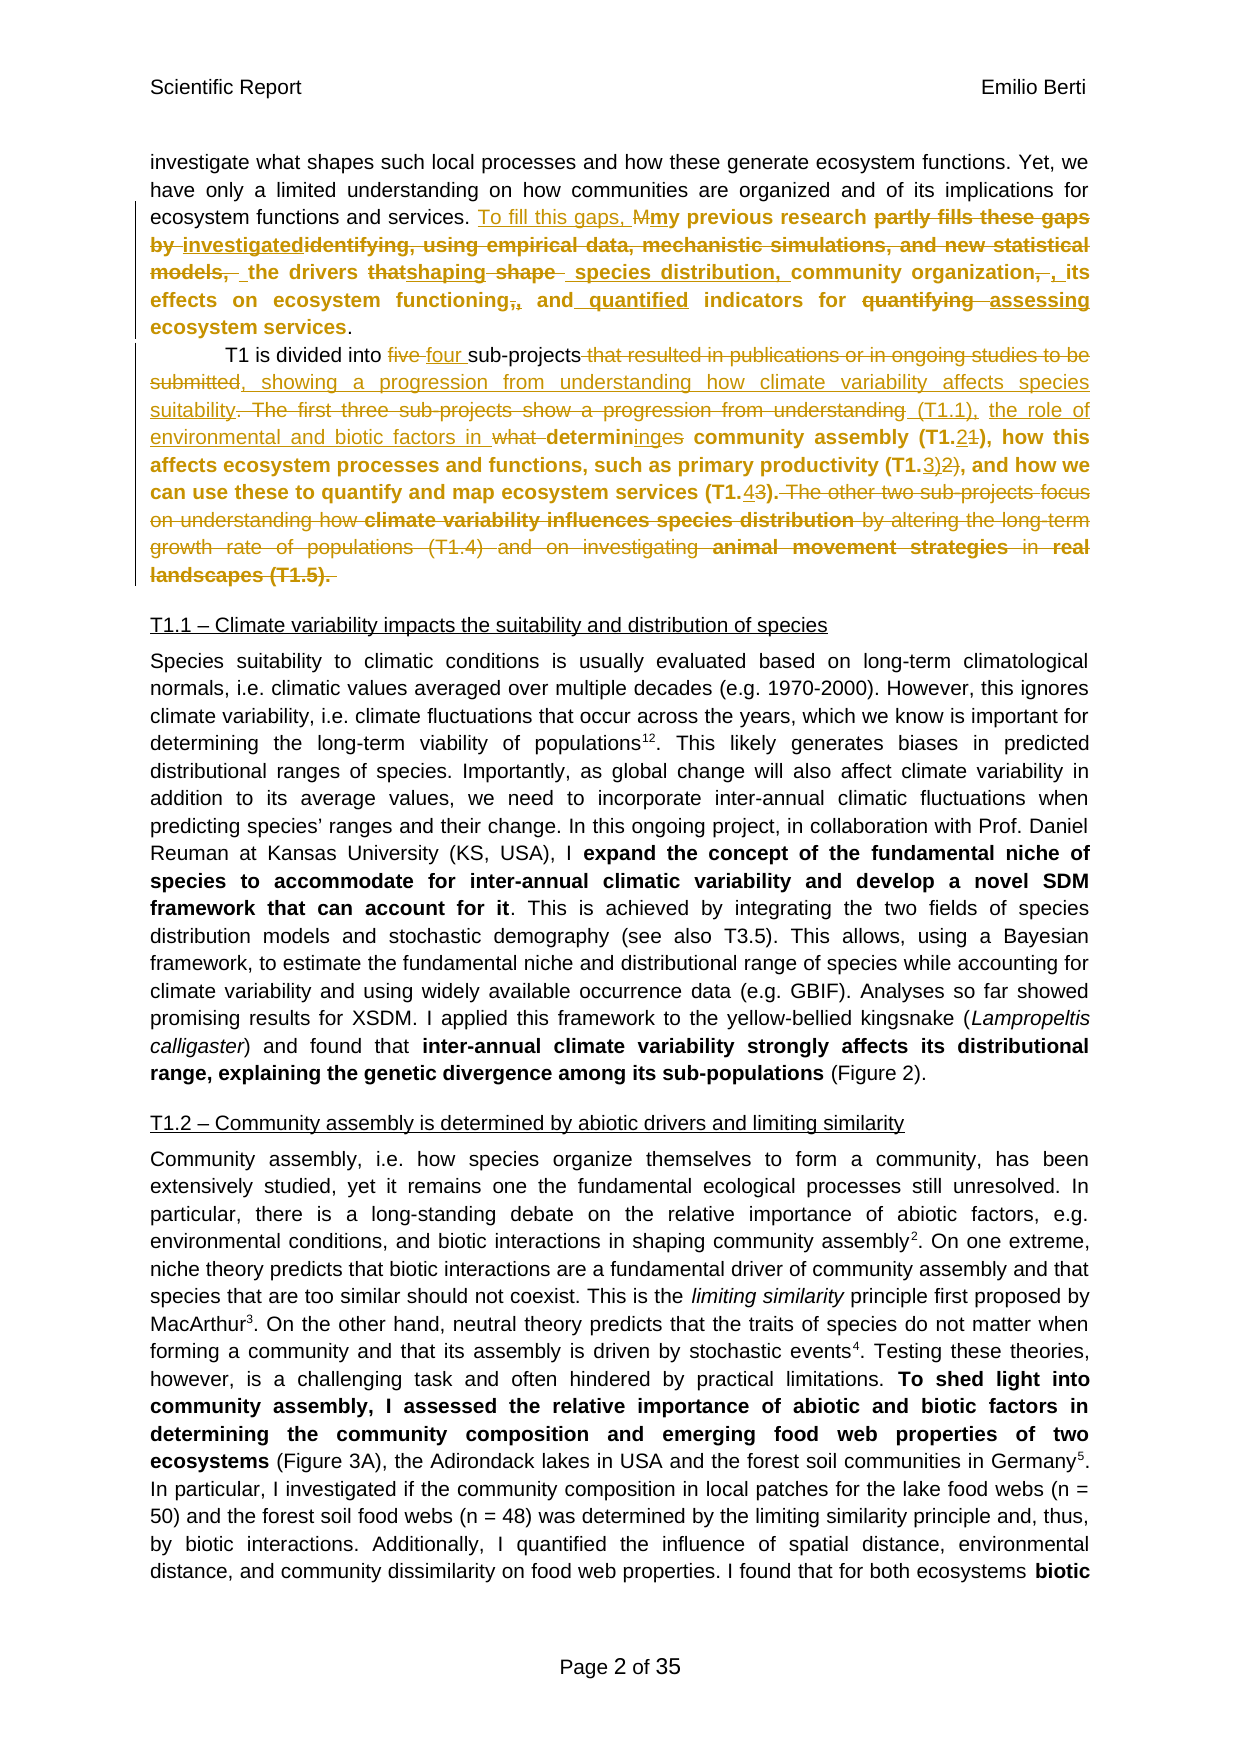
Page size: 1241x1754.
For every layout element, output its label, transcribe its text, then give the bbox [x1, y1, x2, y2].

text Community assembly, i.e. how species organize themselves to form a community, has been extensively studied, yet it remains one the fundamental ecological processes still unresolved. In particular, there is a long-standing debate on the relative importance of abiotic factors, e.g. environmental conditions, and biotic interactions in shaping community assembly2. On one extreme, niche theory predicts that biotic interactions are a fundamental driver of community assembly and that species that are too similar should not coexist. This is the limiting similarity principle first proposed by MacArthur3. On the other hand, neutral theory predicts that the traits of species do not matter when forming a community and that its assembly is driven by stochastic events4. Testing these theories, however, is a challenging task and often hindered by practical limitations. To shed light into community assembly, I assessed the relative importance of abiotic and biotic factors in determining the community composition and emerging food web properties of two ecosystems (Figure 3A), the Adirondack lakes in USA and the forest soil communities in Germany5. In particular, I investigated if the community composition in local patches for the lake food webs (n = 50) and the forest soil food webs (n = 48) was determined by the limiting similarity principle and, thus, by biotic interactions. Additionally, I quantified the influence of spatial distance, environmental distance, and community dissimilarity on food web properties. I found that for both ecosystems biotic [150, 1147, 1090, 1583]
text Ecosystem services emerge from local ecological processes that upscale to generate and regulate ecosystem functions at the ecosystem and landscape levels. Therefore, to understand and assess ecosystem services and how they are influenced by environmental and biotic processes, we need to investigate what shapes such local processes and how these generate ecosystem functions. Yet, we have only a limited understanding on how communities are organized and of its implications for ecosystem functions and services. To fill this gaps, my previous research investigated the drivers shaping species distribution, community organization, its effects on ecosystem functioning, and quantified indicators for assessing ecosystem services. T1 is divided into four sub-projects, showing a progression from understanding how climate variability affects species suitability (T1.1), the role of environmental and biotic factors in determining community assembly (T1.2), how this affects ecosystem processes and functions, such as primary productivity (T1.3), and how we can use these to quantify and map ecosystem services (T1.4). [150, 150, 1090, 339]
subtitle T1.1 – Climate variability impacts the suitability and distribution of species [150, 612, 1090, 636]
text Species suitability to climatic conditions is usually evaluated based on long-term climatological normals, i.e. climatic values averaged over multiple decades (e.g. 1970-2000). However, this ignores climate variability, i.e. climate fluctuations that occur across the years, which we know is important for determining the long-term viability of populations12. This likely generates biases in predicted distributional ranges of species. Importantly, as global change will also affect climate variability in addition to its average values, we need to incorporate inter-annual climatic fluctuations when predicting species’ ranges and their change. In this ongoing project, in collaboration with Prof. Daniel Reuman at Kansas University (KS, USA), I expand the concept of the fundamental niche of species to accommodate for inter-annual climatic variability and develop a novel SDM framework that can account for it. This is achieved by integrating the two fields of species distribution models and stochastic demography (see also T3.5). This allows, using a Bayesian framework, to estimate the fundamental niche and distributional range of species while accounting for climate variability and using widely available occurrence data (e.g. GBIF). Analyses so far showed promising results for XSDM. I applied this framework to the yellow-bellied kingsnake (Lampropeltis calligaster) and found that inter-annual climate variability strongly affects its distributional range, explaining the genetic divergence among its sub-populations (Figure 2). [150, 648, 1090, 1085]
subtitle T1.2 – Community assembly is determined by abiotic drivers and limiting similarity [150, 1111, 1090, 1135]
